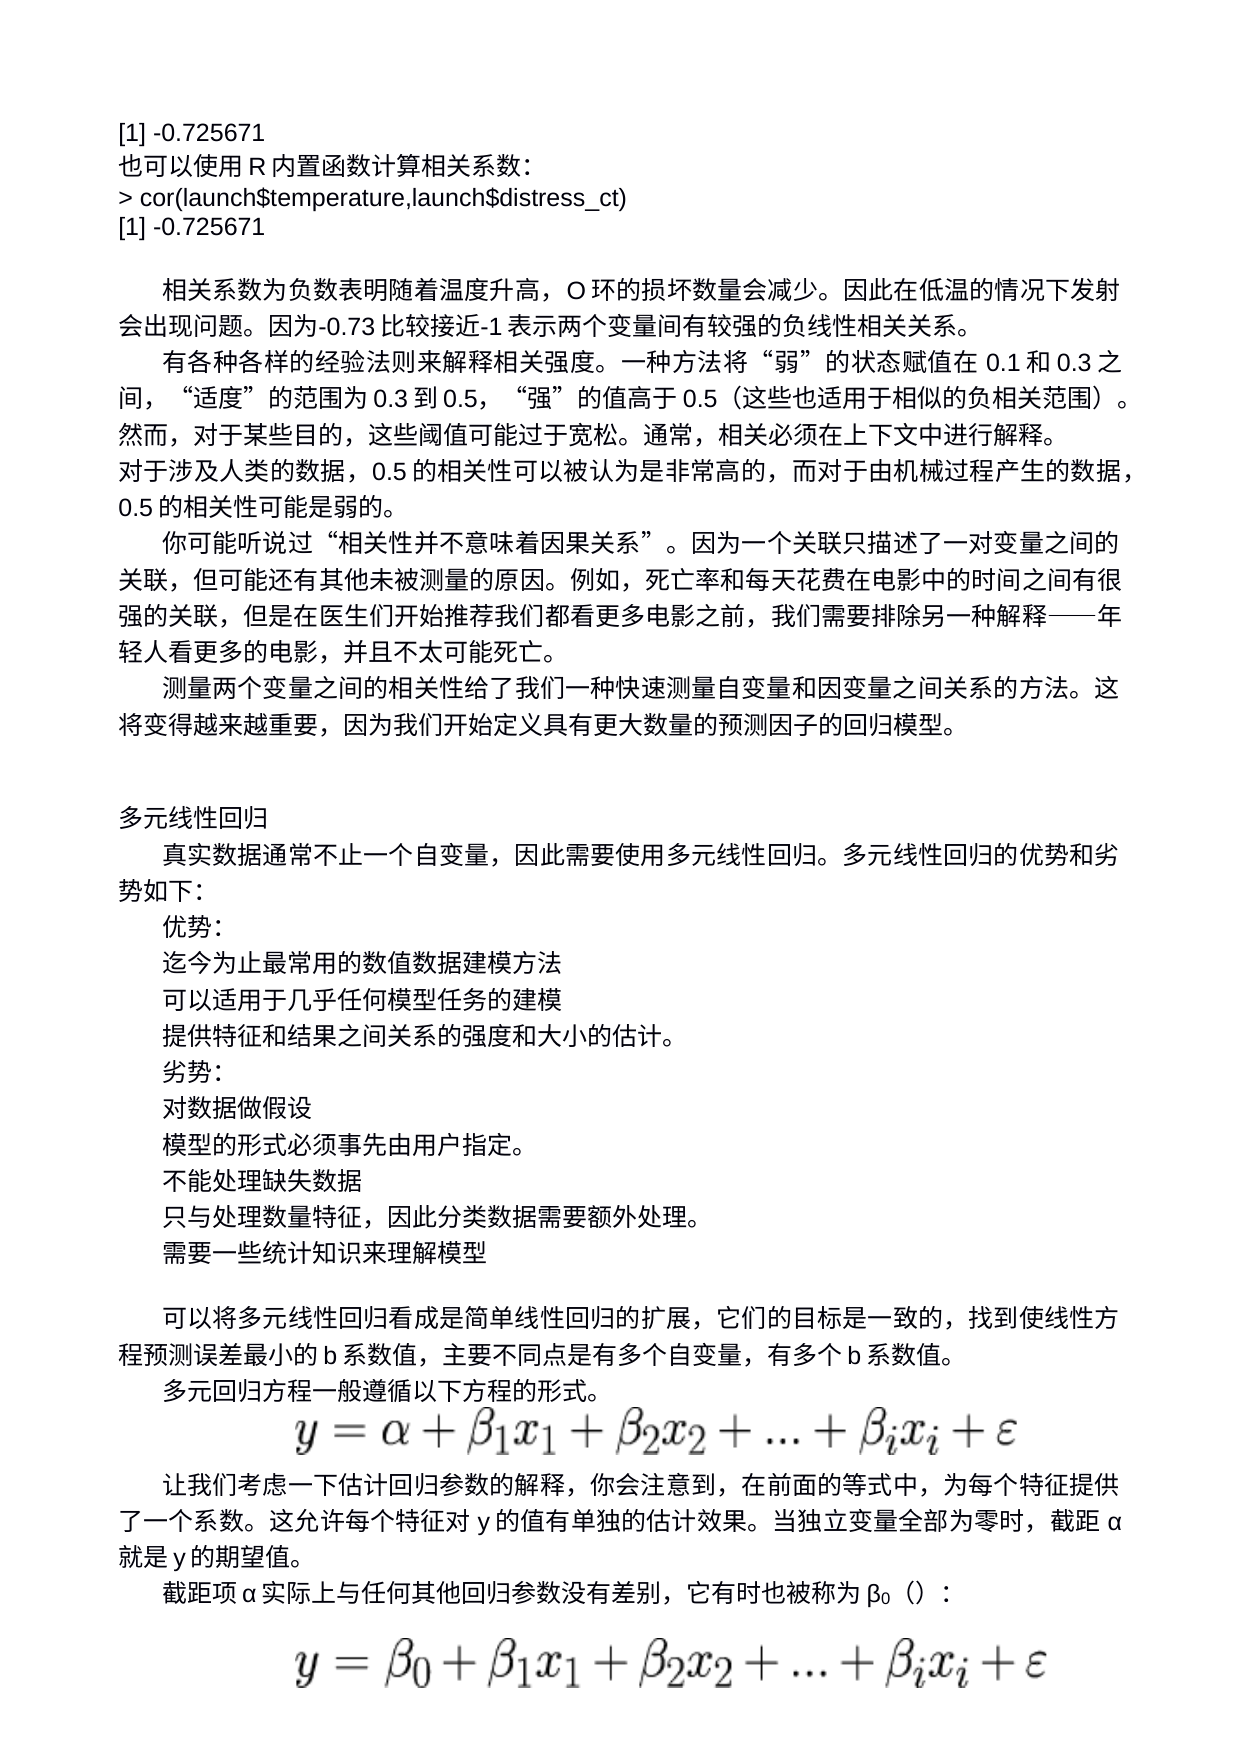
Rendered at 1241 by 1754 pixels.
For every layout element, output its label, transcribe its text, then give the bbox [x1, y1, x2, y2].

text 模型的形式必须事先由用户指定。 [118, 1125, 1122, 1161]
text 可以将多元线性回归看成是简单线性回归的扩展，它们的目标是一致的，找到使线性方程预测误差最小的b系数值，主要不同点是有多个自变量，有多个b系数值。 [118, 1299, 1122, 1371]
text 真实数据通常不止一个自变量，因此需要使用多元线性回归。多元线性回归的优势和劣势如下： [118, 835, 1122, 908]
text 可以适用于几乎任何模型任务的建模 [118, 980, 1122, 1016]
text 也可以使用R内置函数计算相关系数： [118, 147, 1122, 183]
text 优势： [118, 908, 1122, 944]
text 多元线性回归 [118, 799, 1122, 835]
text 相关系数为负数表明随着温度升高，O环的损坏数量会减少。因此在低温的情况下发射会出现问题。因为-0.73比较接近-1表示两个变量间有较强的负线性相关关系。 [118, 270, 1122, 343]
text 有各种各样的经验法则来解释相关强度。一种方法将“弱”的状态赋值在0.1和0.3之间，“适度”的范围为0.3到0.5，“强”的值高于0.5（这些也适用于相似的负相关范围）。 [118, 343, 1122, 415]
text 你可能听说过“相关性并不意味着因果关系”。因为一个关联只描述了一对变量之间的关联，但可能还有其他未被测量的原因。例如，死亡率和每天花费在电影中的时间之间有很强的关联，但是在医生们开始推荐我们都看更多电影之前，我们需要排除另一种解释——年轻人看更多的电影，并且不太可能死亡。 [118, 524, 1122, 669]
text 然而，对于某些目的，这些阈值可能过于宽松。通常，相关必须在上下文中进行解释。 [118, 415, 1122, 451]
text > cor(launch$temperature,launch$distress_ct) [118, 183, 1122, 212]
text 截距项α实际上与任何其他回归参数没有差别，它有时也被称为β0（）： [118, 1574, 1122, 1610]
text 让我们考虑一下估计回归参数的解释，你会注意到，在前面的等式中，为每个特征提供了一个系数。这允许每个特征对y的值有单独的估计效果。当独立变量全部为零时，截距α就是y的期望值。 [118, 1465, 1122, 1574]
text 提供特征和结果之间关系的强度和大小的估计。 [118, 1016, 1122, 1053]
text 劣势： [118, 1053, 1122, 1089]
text [1] -0.725671 [118, 212, 1122, 241]
text 测量两个变量之间的相关性给了我们一种快速测量自变量和因变量之间关系的方法。这将变得越来越重要，因为我们开始定义具有更大数量的预测因子的回归模型。 [118, 669, 1122, 741]
text [1] -0.725671 [118, 118, 1122, 147]
text 不能处理缺失数据 [118, 1161, 1122, 1198]
text 只与处理数量特征，因此分类数据需要额外处理。 [118, 1198, 1122, 1234]
text 需要一些统计知识来理解模型 [118, 1234, 1122, 1270]
text 对数据做假设 [118, 1089, 1122, 1125]
text 迄今为止最常用的数值数据建模方法 [118, 944, 1122, 980]
text 多元回归方程一般遵循以下方程的形式。 [118, 1371, 1122, 1408]
text 对于涉及人类的数据，0.5的相关性可以被认为是非常高的，而对于由机械过程产生的数据，0.5的相关性可能是弱的。 [118, 451, 1122, 524]
